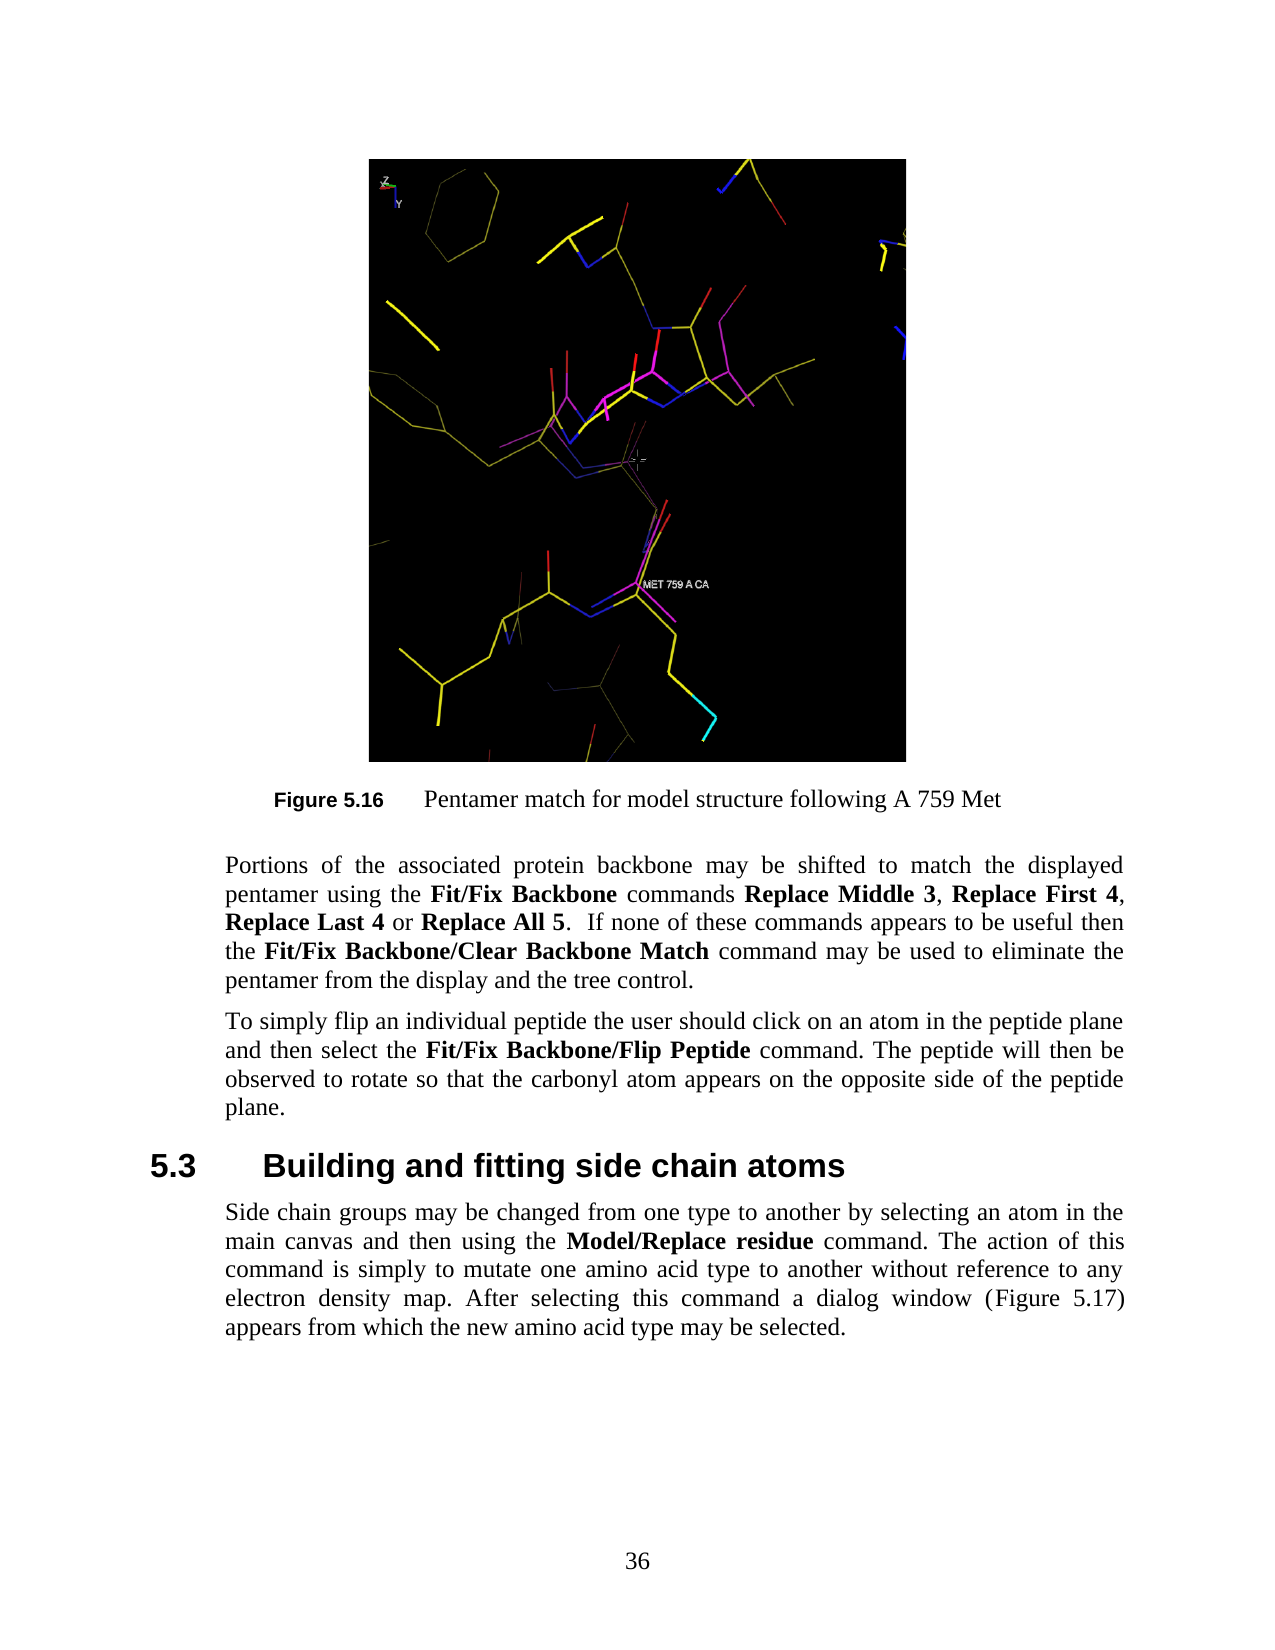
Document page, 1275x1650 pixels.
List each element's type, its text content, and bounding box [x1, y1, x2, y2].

text Figure 5.16 Pentamer match for model structure following A 759 Met [150, 784, 1125, 812]
text Portions of the associated protein backbone may be shifted to match the displayed pentamer using the Fit/Fix Backbone commands Replace Middle 3, Replace First 4, Replace Last 4 or Replace All 5. If none of these commands appears to be useful then the Fit/Fix Backbone/Clear Backbone Match command may be used to eliminate the pentamer from the display and the tree control. [225, 850, 1125, 994]
text To simply flip an individual peptide the user should click on an atom in the peptide plane and then select the Fit/Fix Backbone/Flip Peptide command. The peptide will then be observed to rotate so that the carbonyl atom appears on the opposite side of the peptide plane. [225, 1006, 1125, 1121]
subtitle Building and fitting side chain atoms [150, 1146, 1125, 1184]
picture [368, 159, 907, 762]
text Side chain groups may be changed from one type to another by selecting an atom in the main canvas and then using the Model/Replace residue command. The action of this command is simply to mutate one amino acid type to another without reference to any electron density map. After selecting this command a dialog window (Figure 5.17) appears from which the new amino acid type may be selected. [225, 1197, 1125, 1341]
